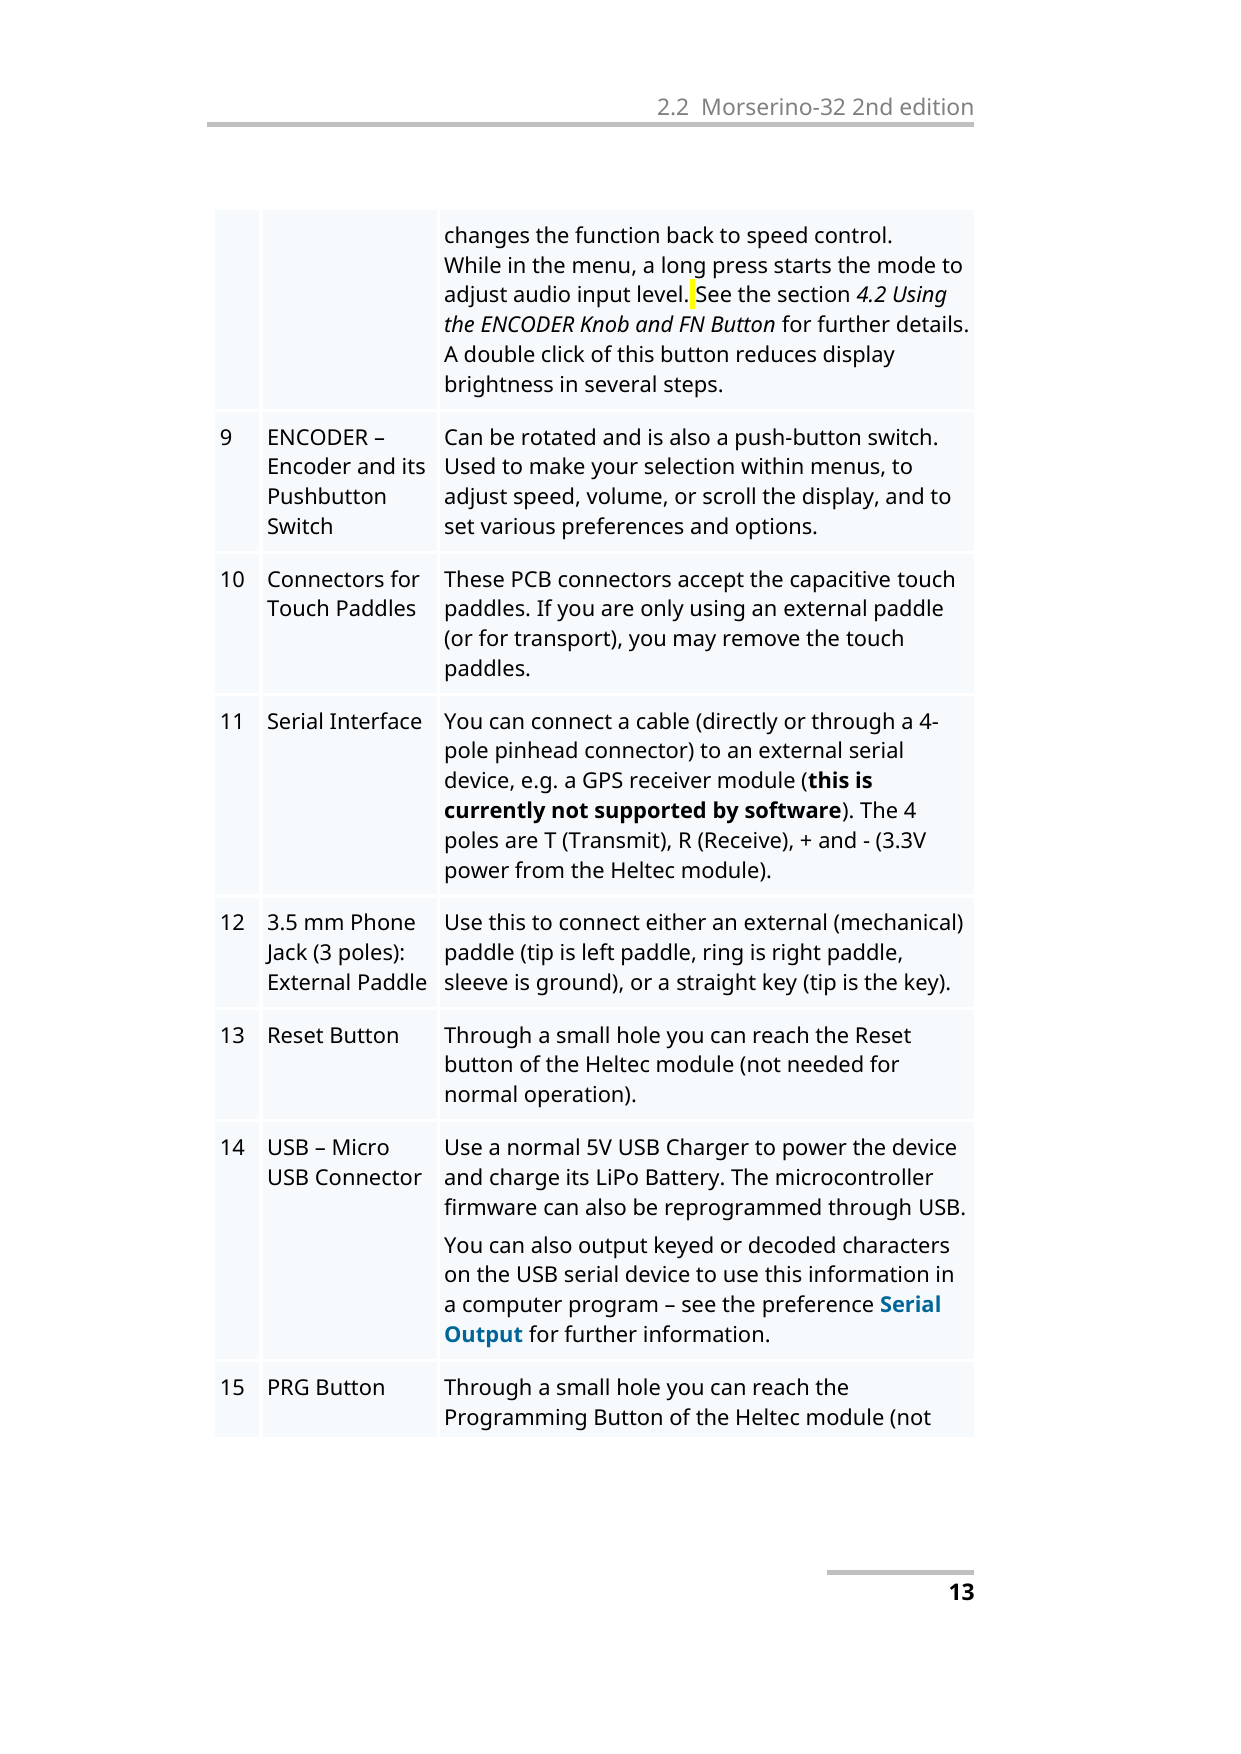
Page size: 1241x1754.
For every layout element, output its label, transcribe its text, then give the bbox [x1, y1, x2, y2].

table_cell Use a normal 5V USB Charger to power the device and charge its LiPo Battery. The microcontroller firmware can also be reprogrammed through USB. You can also output keyed or decoded characters on the USB serial device to use this information in a computer program – see the preference Serial Output for further information. [440, 1122, 974, 1359]
table_cell 10 [215, 554, 259, 693]
table_cell PRG Button [263, 1362, 437, 1437]
table_cell Through a small hole you can reach the Reset button of the Heltec module (not needed for normal operation). [440, 1010, 974, 1119]
table_cell These PCB connectors accept the capacitive touch paddles. If you are only using an external paddle (or for transport), you may remove the touch paddles. [440, 554, 974, 693]
table_cell 12 [215, 898, 259, 1007]
table_cell [215, 210, 259, 408]
table_cell 14 [215, 1122, 259, 1359]
table_cell Use this to connect either an external (mechanical) paddle (tip is left paddle, ring is right paddle, sleeve is ground), or a straight key (tip is the key). [440, 898, 974, 1007]
table_cell You can connect a cable (directly or through a 4-pole pinhead connector) to an external serial device, e.g. a GPS receiver module (this is currently not supported by software). The 4 poles are T (Transmit), R (Receive), + and - (3.3V power from the Heltec module). [440, 696, 974, 894]
table_cell Can be rotated and is also a push-button switch. Used to make your selection within menus, to adjust speed, volume, or scroll the display, and to set various preferences and options. [440, 412, 974, 551]
table_cell changes the function back to speed control. While in the menu, a long press starts the mode to adjust audio input level. See the section 4.2 Using the ENCODER Knob and FN Button for further details. A double click of this button reduces display brightness in several steps. [440, 210, 974, 408]
table_cell 13 [215, 1010, 259, 1119]
table_cell [263, 210, 437, 408]
table_cell 15 [215, 1362, 259, 1437]
table_cell 11 [215, 696, 259, 894]
table_cell ENCODER – Encoder and its Pushbutton Switch [263, 412, 437, 551]
table_cell Connectors for Touch Paddles [263, 554, 437, 693]
table_cell 9 [215, 412, 259, 551]
table_cell USB – Micro USB Connector [263, 1122, 437, 1359]
table_cell 3.5 mm Phone Jack (3 poles): External Paddle [263, 898, 437, 1007]
table_cell Serial Interface [263, 696, 437, 894]
table_cell Reset Button [263, 1010, 437, 1119]
table_cell Through a small hole you can reach the Programming Button of the Heltec module (not [440, 1362, 974, 1437]
